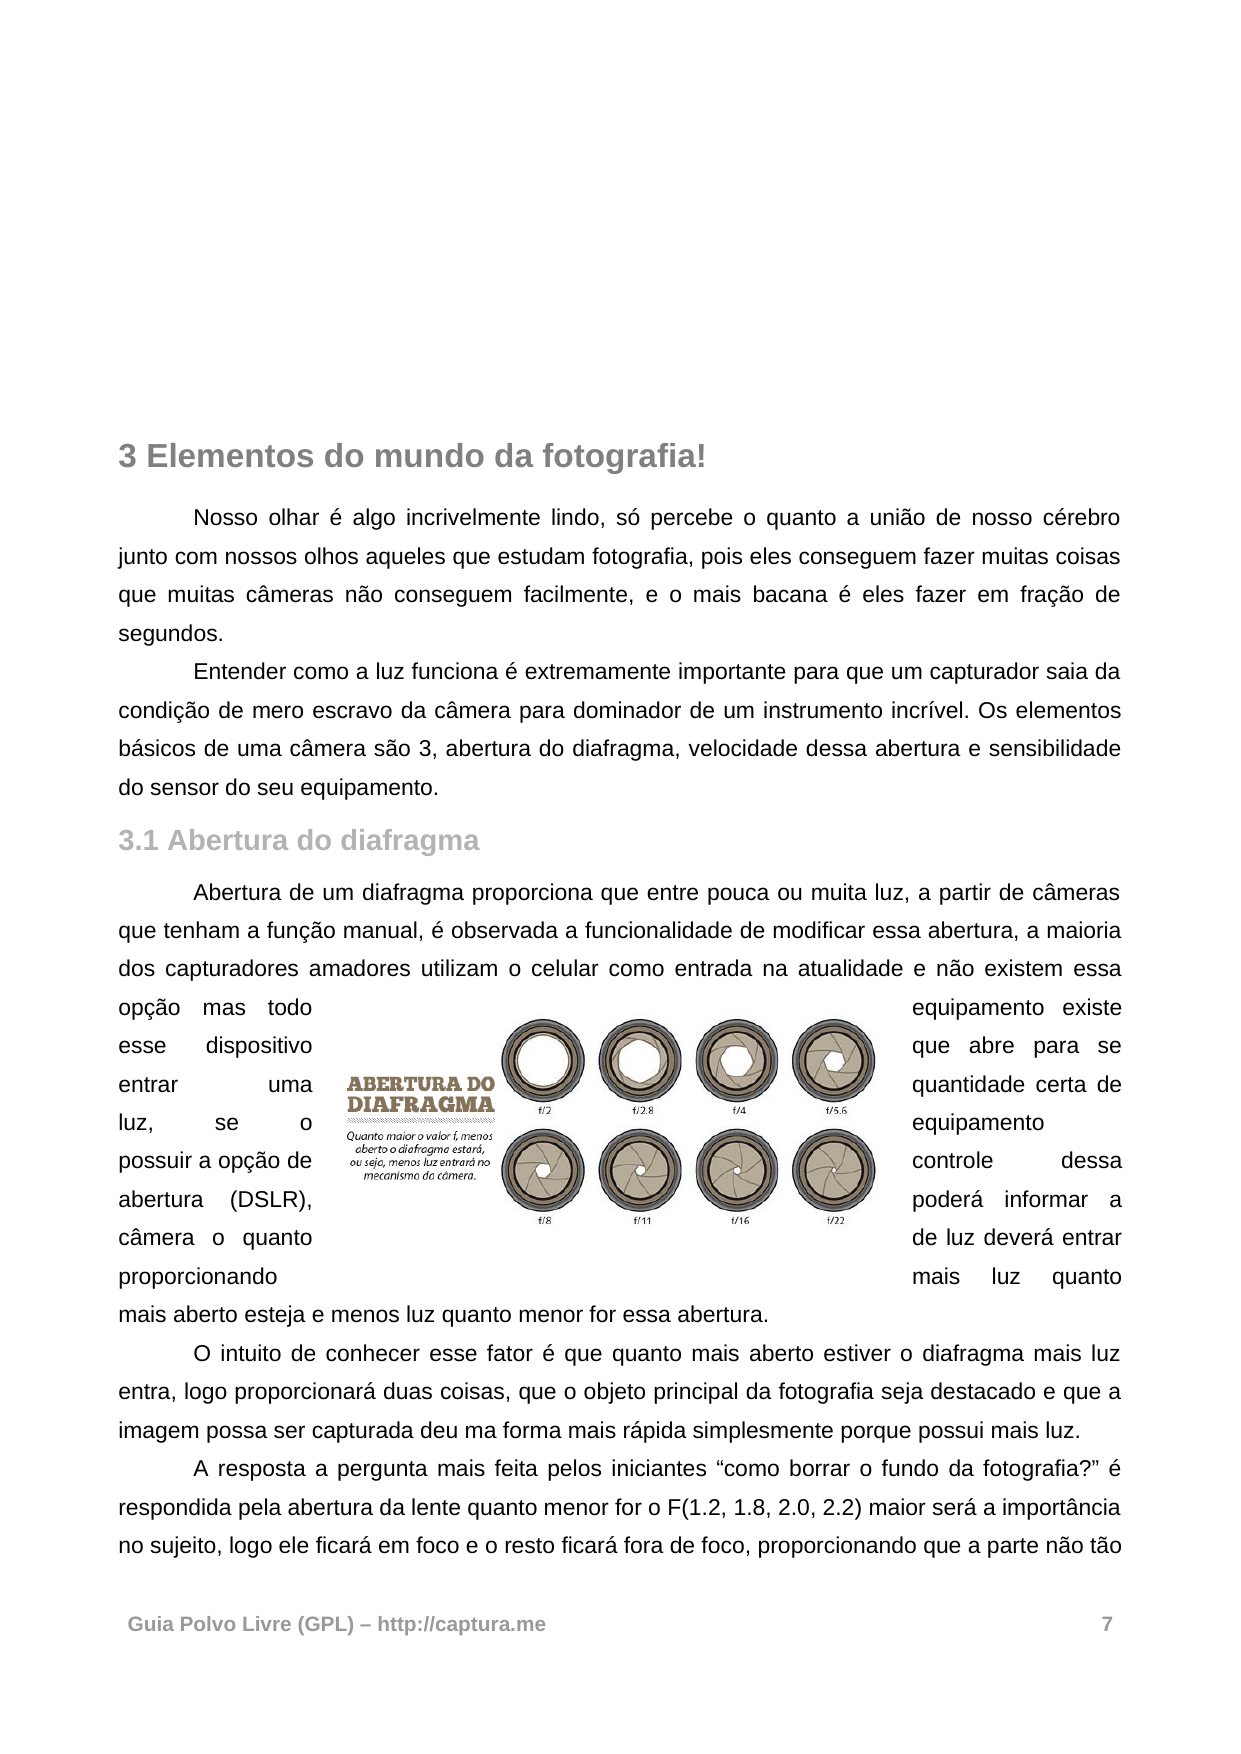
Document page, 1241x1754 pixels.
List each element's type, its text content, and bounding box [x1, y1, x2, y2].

subtitle 3 Elementos do mundo da fotografia! [118, 437, 1122, 475]
subtitle 3.1 Abertura do diafragma [118, 824, 1122, 857]
text Entender como a luz funciona é extremamente importante para que um capturador saia da condição de mero escravo da câmera para dominador de um instrumento incrível. Os elementos básicos de uma câmera são 3, abertura do diafragma, velocidade dessa abertura e sensibilidade do sensor do seu equipamento. [118, 659, 1122, 800]
picture [331, 1003, 894, 1246]
text A resposta a pergunta mais feita pelos iniciantes “como borrar o fundo da fotografia?” é respondida pela abertura da lente quanto menor for o F(1.2, 1.8, 2.0, 2.2) maior será a importância no sujeito, logo ele ficará em foco e o resto ficará fora de foco, proporcionando que a parte não tão [118, 1456, 1122, 1558]
text Nosso olhar é algo incrivelmente lindo, só percebe o quanto a união de nosso cérebro junto com nossos olhos aqueles que estudam fotografia, pois eles conseguem fazer muitas coisas que muitas câmeras não conseguem facilmente, e o mais bacana é eles fazer em fração de segundos. [118, 505, 1122, 646]
text O intuito de conhecer esse fator é que quanto mais aberto estiver o diafragma mais luz entra, logo proporcionará duas coisas, que o objeto principal da fotografia seja destacado e que a imagem possa ser capturada deu ma forma mais rápida simplesmente porque possui mais luz. [118, 1340, 1122, 1443]
text Abertura de um diafragma proporciona que entre pouca ou muita luz, a partir de câmeras que tenham a função manual, é observada a funcionalidade de modificar essa abertura, a maioria dos capturadores amadores utilizam o celular como entrada na atualidade e não existem essa opção mas todo equipamento existe esse dispositivo que abre para se entrar uma quantidade certa de luz, se o equipamento possuir a opção de controle dessa abertura (DSLR), poderá informar a câmera o quanto de luz deverá entrar proporcionando mais luz quanto mais aberto esteja e menos luz quanto menor for essa abertura. [118, 879, 1122, 1328]
